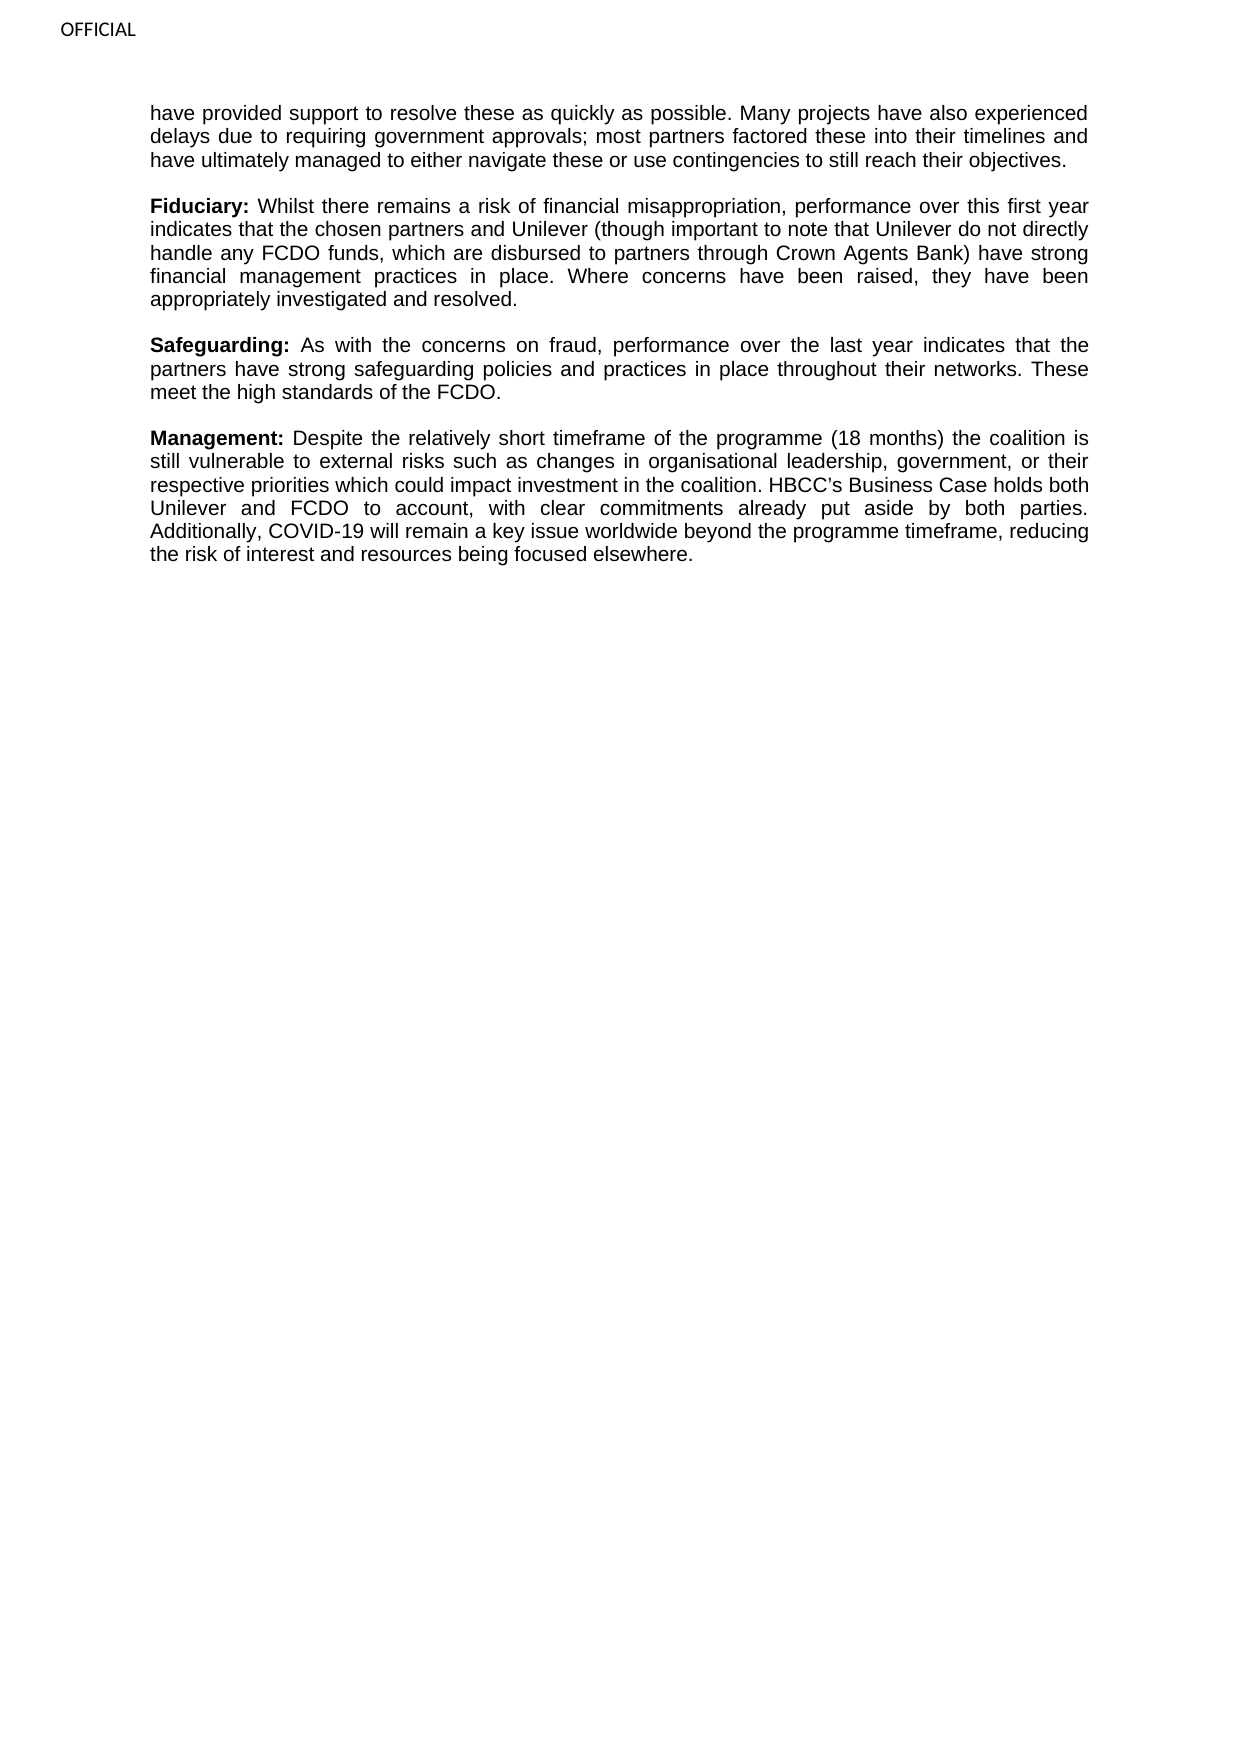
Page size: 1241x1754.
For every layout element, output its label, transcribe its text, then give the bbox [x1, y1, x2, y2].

text Management: Despite the relatively short timeframe of the programme (18 months) the coalition is still vulnerable to external risks such as changes in organisational leadership, government, or their respective priorities which could impact investment in the coalition. HBCC’s Business Case holds both Unilever and FCDO to account, with clear commitments already put aside by both parties. Additionally, COVID-19 will remain a key issue worldwide beyond the programme timeframe, reducing the risk of interest and resources being focused elsewhere. [150, 427, 1090, 566]
text have provided support to resolve these as quickly as possible. Many projects have also experienced delays due to requiring government approvals; most partners factored these into their timelines and have ultimately managed to either navigate these or use contingencies to still reach their objectives. [150, 102, 1090, 171]
text Safeguarding: As with the concerns on fraud, performance over the last year indicates that the partners have strong safeguarding policies and practices in place throughout their networks. These meet the high standards of the FCDO. [150, 334, 1090, 404]
text Fiduciary: Whilst there remains a risk of financial misappropriation, performance over this first year indicates that the chosen partners and Unilever (though important to note that Unilever do not directly handle any FCDO funds, which are disbursed to partners through Crown Agents Bank) have strong financial management practices in place. Where concerns have been raised, they have been appropriately investigated and resolved. [150, 194, 1090, 311]
